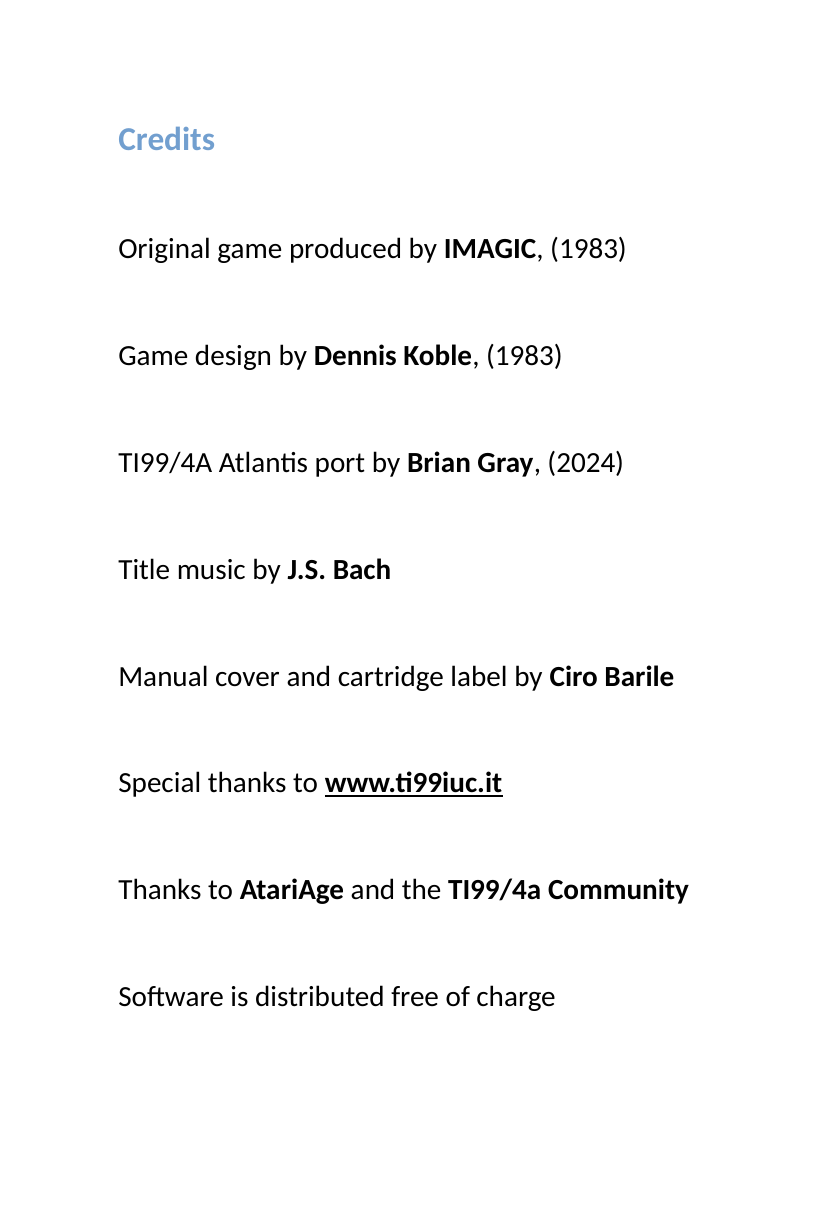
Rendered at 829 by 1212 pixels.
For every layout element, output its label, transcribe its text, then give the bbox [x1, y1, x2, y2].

text Original game produced by IMAGIC, (1983) [118, 230, 710, 266]
text TI99/4A Atlantis port by Brian Gray, (2024) [118, 444, 710, 479]
text Thanks to AtariAge and the TI99/4a Community [118, 871, 710, 907]
text Game design by Dennis Koble, (1983) [118, 337, 710, 373]
text Credits [118, 118, 710, 159]
text Special thanks to www.ti99iuc.it [118, 764, 710, 800]
text Title music by J.S. Bach [118, 551, 710, 586]
text Software is distributed free of charge [118, 978, 710, 1014]
text Manual cover and cartridge label by Ciro Barile [118, 658, 710, 693]
